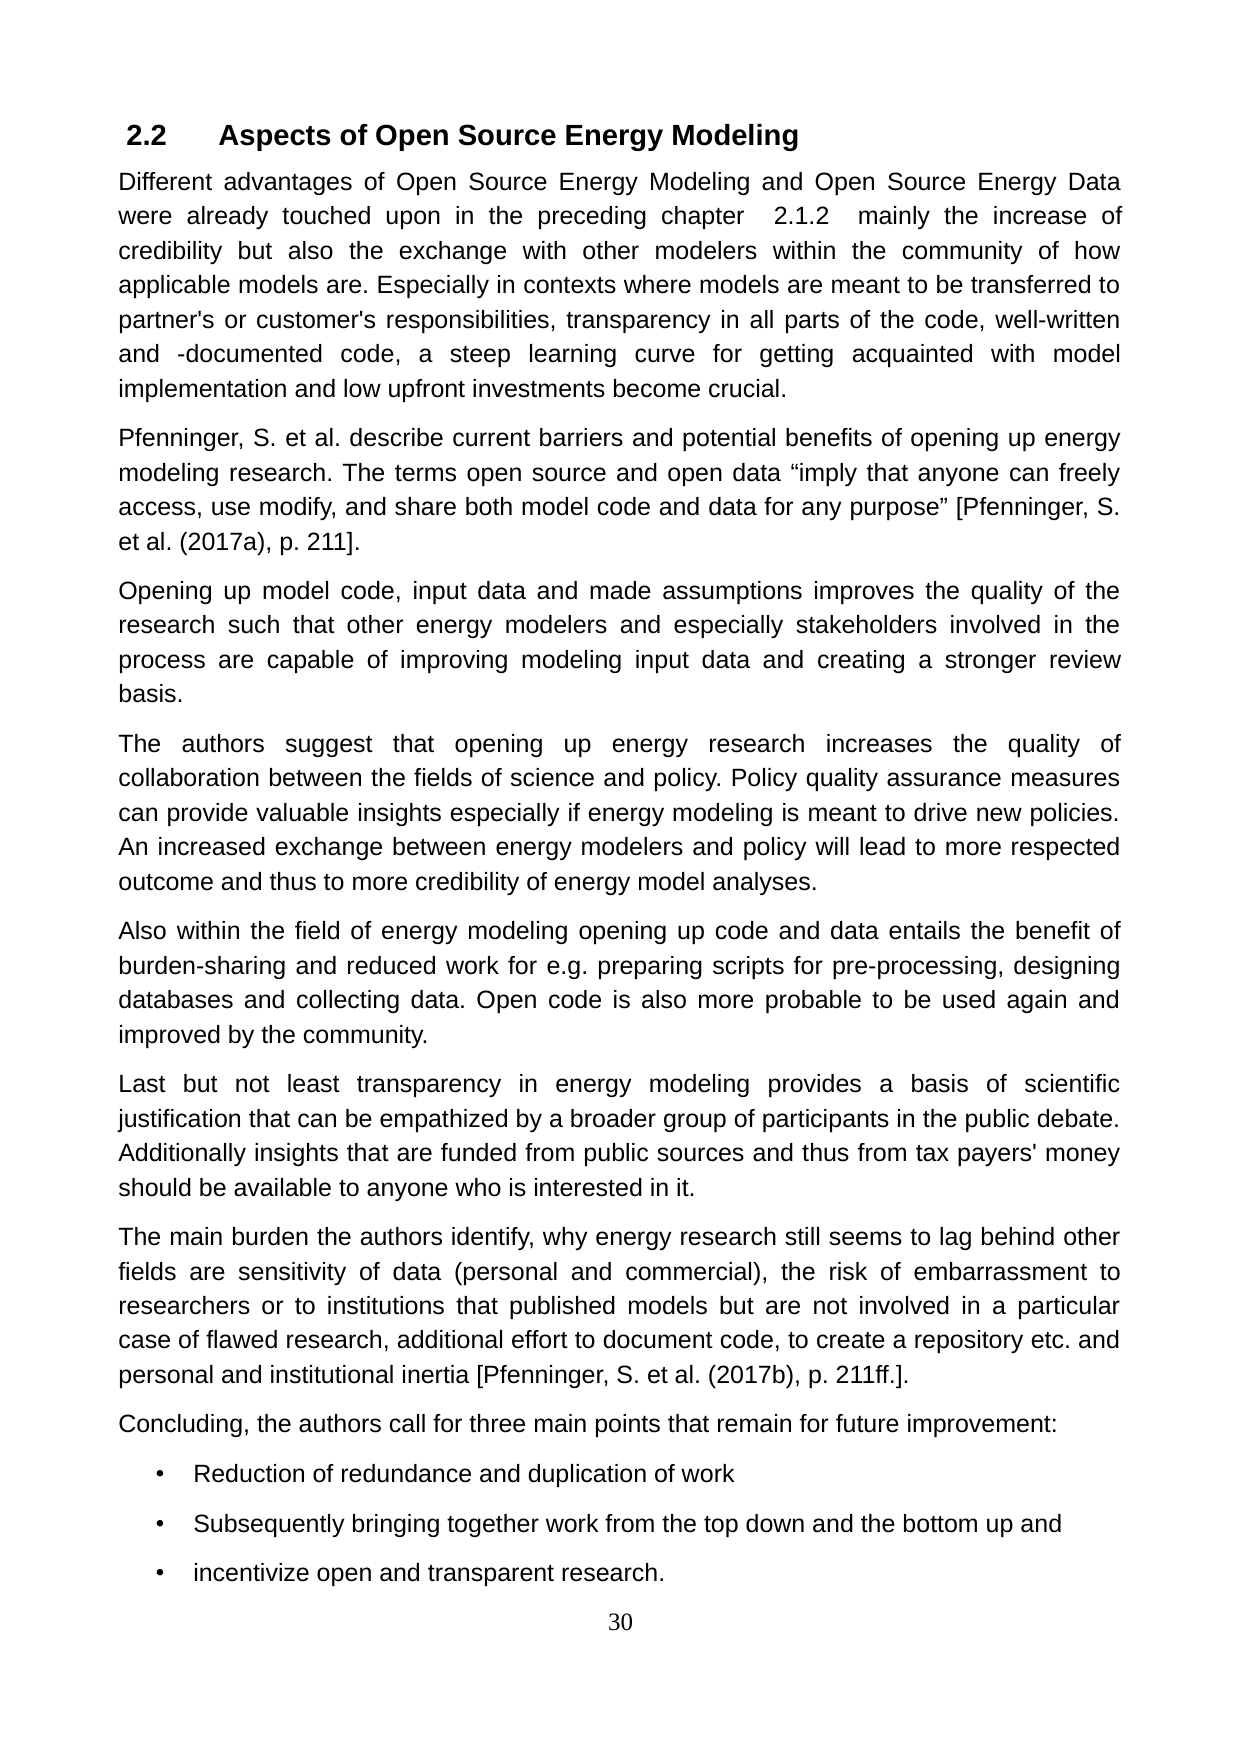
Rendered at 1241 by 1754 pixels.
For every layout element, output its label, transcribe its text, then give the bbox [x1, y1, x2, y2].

list Last but not least transparency in energy modeling provides a basis of scientific justification that can be empathized by a broader group of participants in the public debate. Additionally insights that are funded from public sources and thus from tax payers' money should be available to anyone who is interested in it. [118, 1069, 1122, 1201]
list Reduction of redundance and duplication of work [156, 1459, 1122, 1488]
list Pfenninger, S. et al. describe current barriers and potential benefits of opening up energy modeling research. The terms open source and open data “imply that anyone can freely access, use modify, and share both model code and data for any purpose” [Pfenninger, S. et al. (2017a), p. 211]. [118, 423, 1122, 555]
list Different advantages of Open Source Energy Modeling and Open Source Energy Data were already touched upon in the preceding chapter 2.1.2 mainly the increase of credibility but also the exchange with other modelers within the community of how applicable models are. Especially in contexts where models are meant to be transferred to partner's or customer's responsibilities, transparency in all parts of the code, well-written and -documented code, a steep learning curve for getting acquainted with model implementation and low upfront investments become crucial. [118, 167, 1122, 402]
list Subsequently bringing together work from the top down and the bottom up and [156, 1508, 1122, 1537]
text Concluding, the authors call for three main points that remain for future improvement: [118, 1409, 1122, 1438]
list Opening up model code, input data and made assumptions improves the quality of the research such that other energy modelers and especially stakeholders involved in the process are capable of improving modeling input data and creating a stronger review basis. [118, 576, 1122, 708]
list The authors suggest that opening up energy research increases the quality of collaboration between the fields of science and policy. Policy quality assurance measures can provide valuable insights especially if energy modeling is meant to drive new policies. An increased exchange between energy modelers and policy will lead to more respected outcome and thus to more credibility of energy model analyses. [118, 729, 1122, 896]
list The main burden the authors identify, why energy research still seems to lag behind other fields are sensitivity of data (personal and commercial), the risk of embarrassment to researchers or to institutions that published models but are not involved in a particular case of flawed research, additional effort to document code, to create a repository etc. and personal and institutional inertia [Pfenninger, S. et al. (2017b), p. 211ff.]. [118, 1222, 1122, 1389]
list Also within the field of energy modeling opening up code and data entails the benefit of burden-sharing and reduced work for e.g. preparing scripts for pre-processing, designing databases and collecting data. Open code is also more probable to be used again and improved by the community. [118, 916, 1122, 1048]
list incentivize open and transparent research. [156, 1558, 1122, 1587]
subtitle Aspects of Open Source Energy Modeling [118, 118, 1122, 152]
